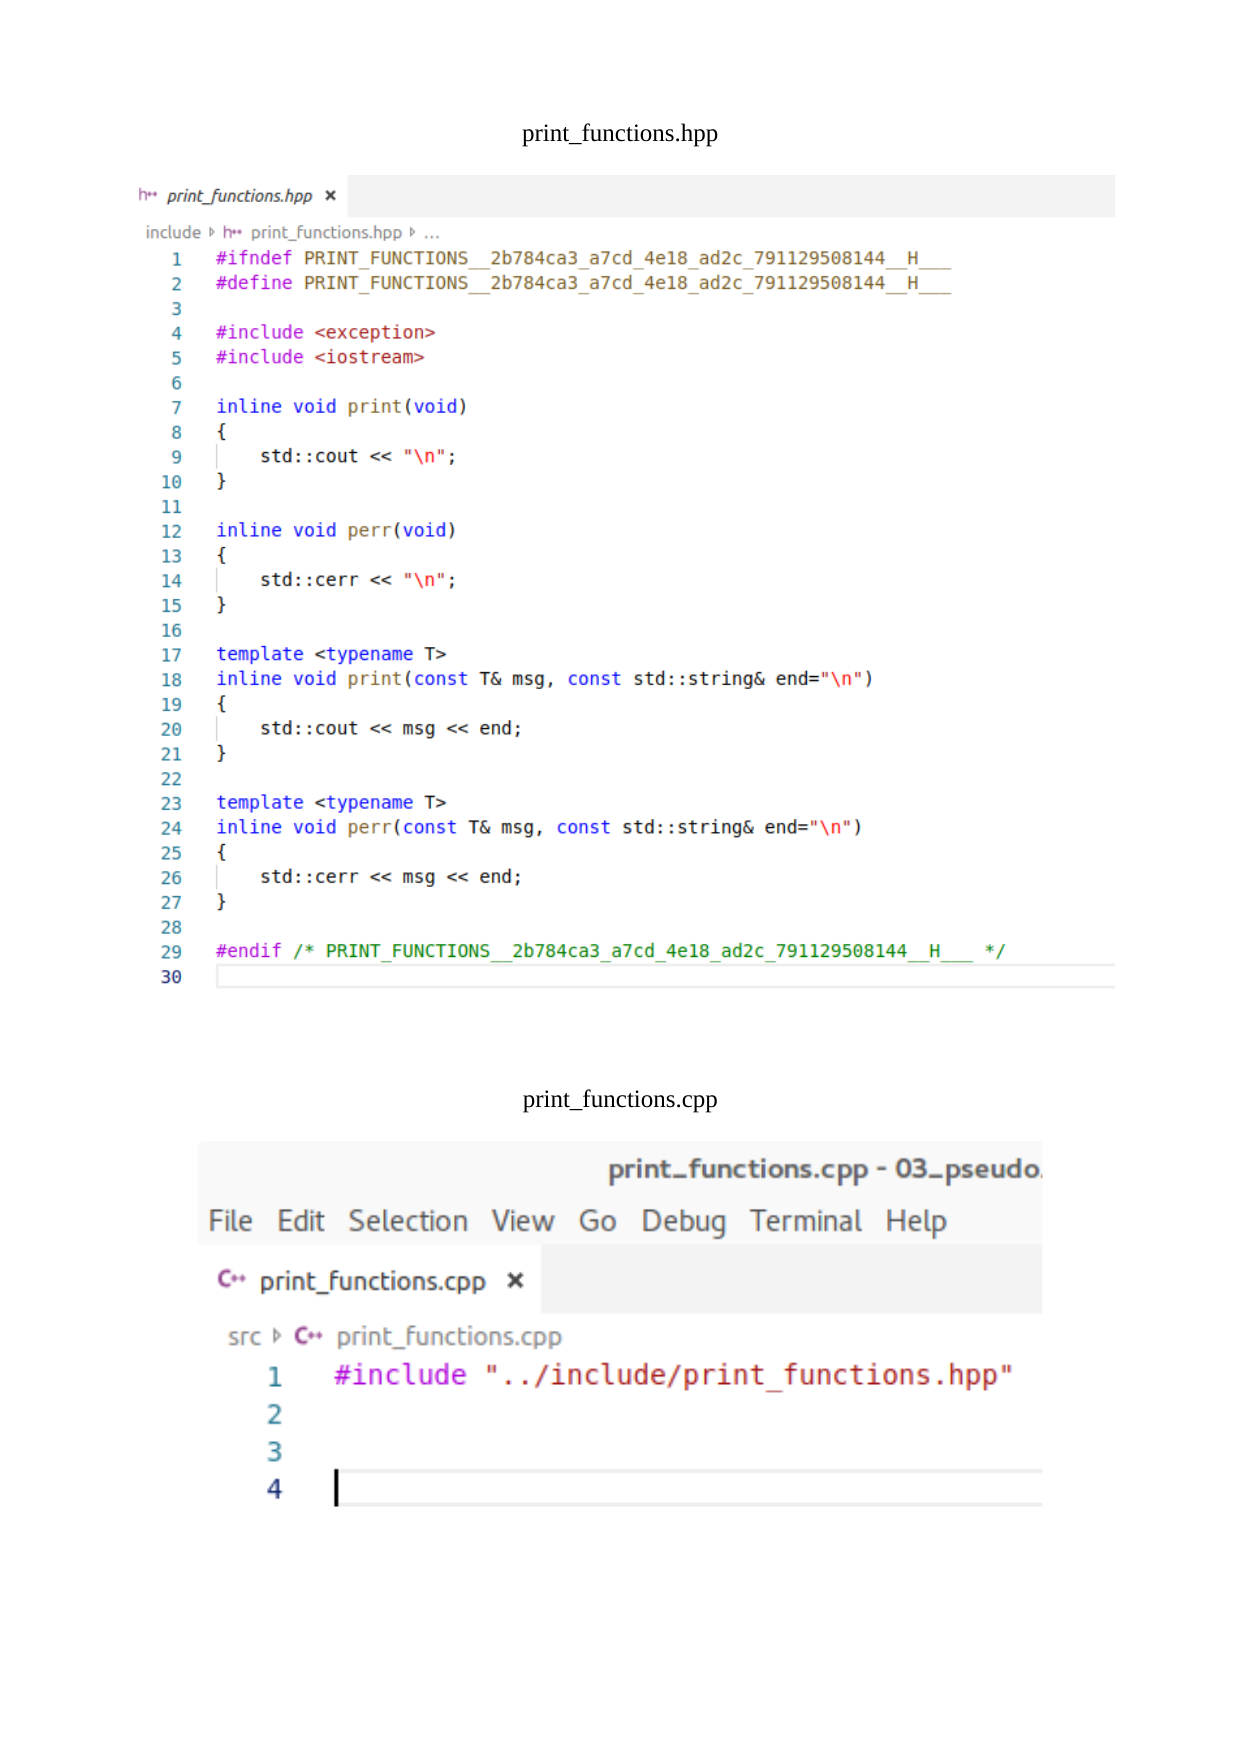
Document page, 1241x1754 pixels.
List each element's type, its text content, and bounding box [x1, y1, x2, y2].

picture [125, 175, 1116, 999]
text print_functions.hpp [118, 118, 1122, 147]
text print_functions.cpp [118, 1084, 1122, 1113]
